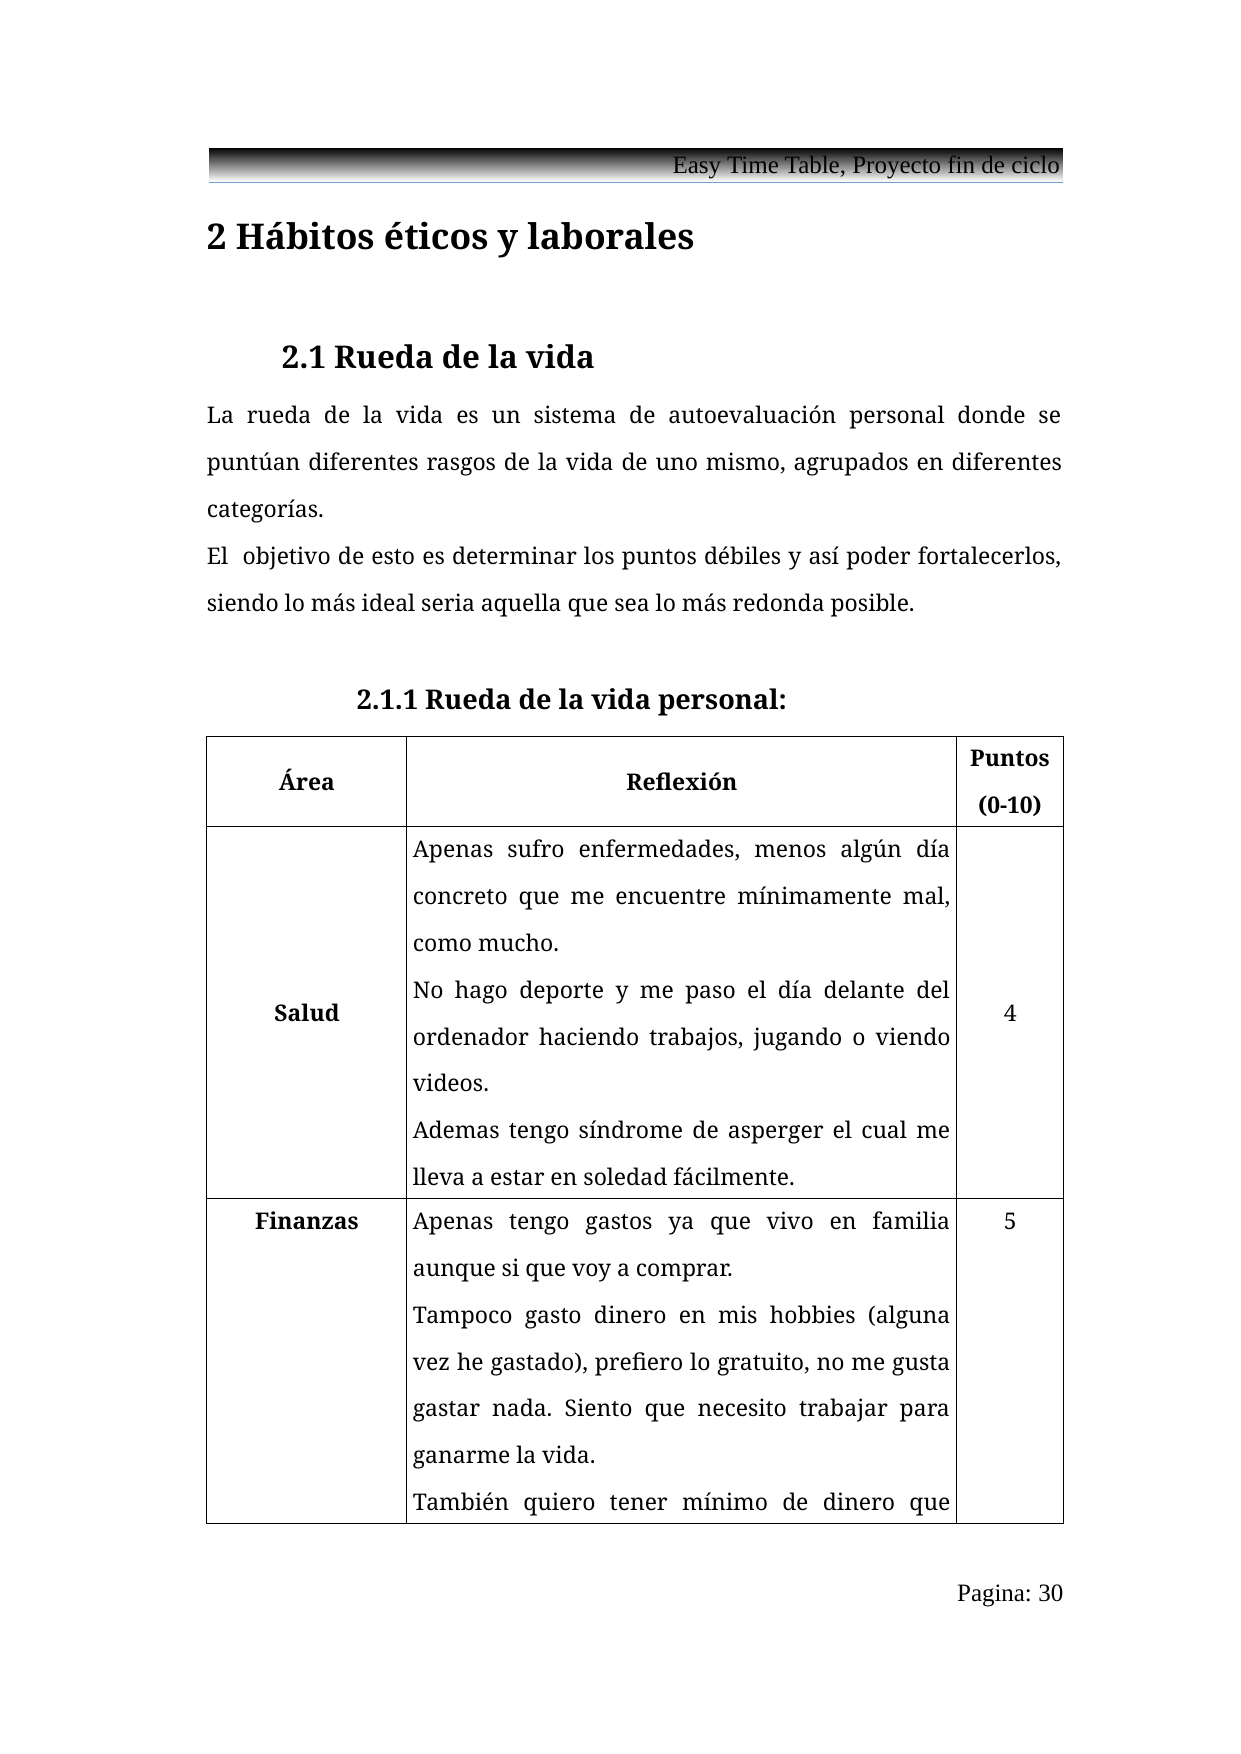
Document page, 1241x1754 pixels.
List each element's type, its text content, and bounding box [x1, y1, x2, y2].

table_header Área [207, 737, 406, 826]
text 2.1 Rueda de la vida [207, 335, 1063, 378]
table_cell Apenas sufro enfermedades, menos algún día concreto que me encuentre mínimamente mal, como mucho. No hago deporte y me paso el día delante del ordenador haciendo trabajos, jugando o viendo videos. Ademas tengo síndrome de asperger el cual me lleva a estar en soledad fácilmente. [407, 827, 956, 1198]
text 2 Hábitos éticos y laborales [207, 212, 1063, 260]
text La rueda de la vida es un sistema de autoevaluación personal donde se puntúan diferentes rasgos de la vida de uno mismo, agrupados en diferentes categorías. [207, 399, 1063, 524]
table_cell Salud [207, 827, 406, 1198]
text El objetivo de esto es determinar los puntos débiles y así poder fortalecerlos, siendo lo más ideal seria aquella que sea lo más redonda posible. [207, 539, 1063, 618]
table_header Reflexión [407, 737, 956, 826]
table_cell 4 [957, 827, 1063, 1198]
table_cell Apenas tengo gastos ya que vivo en familia aunque si que voy a comprar. Tampoco gasto dinero en mis hobbies (alguna vez he gastado), prefiero lo gratuito, no me gusta gastar nada. Siento que necesito trabajar para ganarme la vida. También quiero tener mínimo de dinero que [407, 1199, 956, 1523]
table_cell 5 [957, 1199, 1063, 1523]
table_header Puntos (0-10) [957, 737, 1063, 826]
table_cell Finanzas [207, 1199, 406, 1523]
text 2.1.1 Rueda de la vida personal: [207, 680, 1063, 717]
